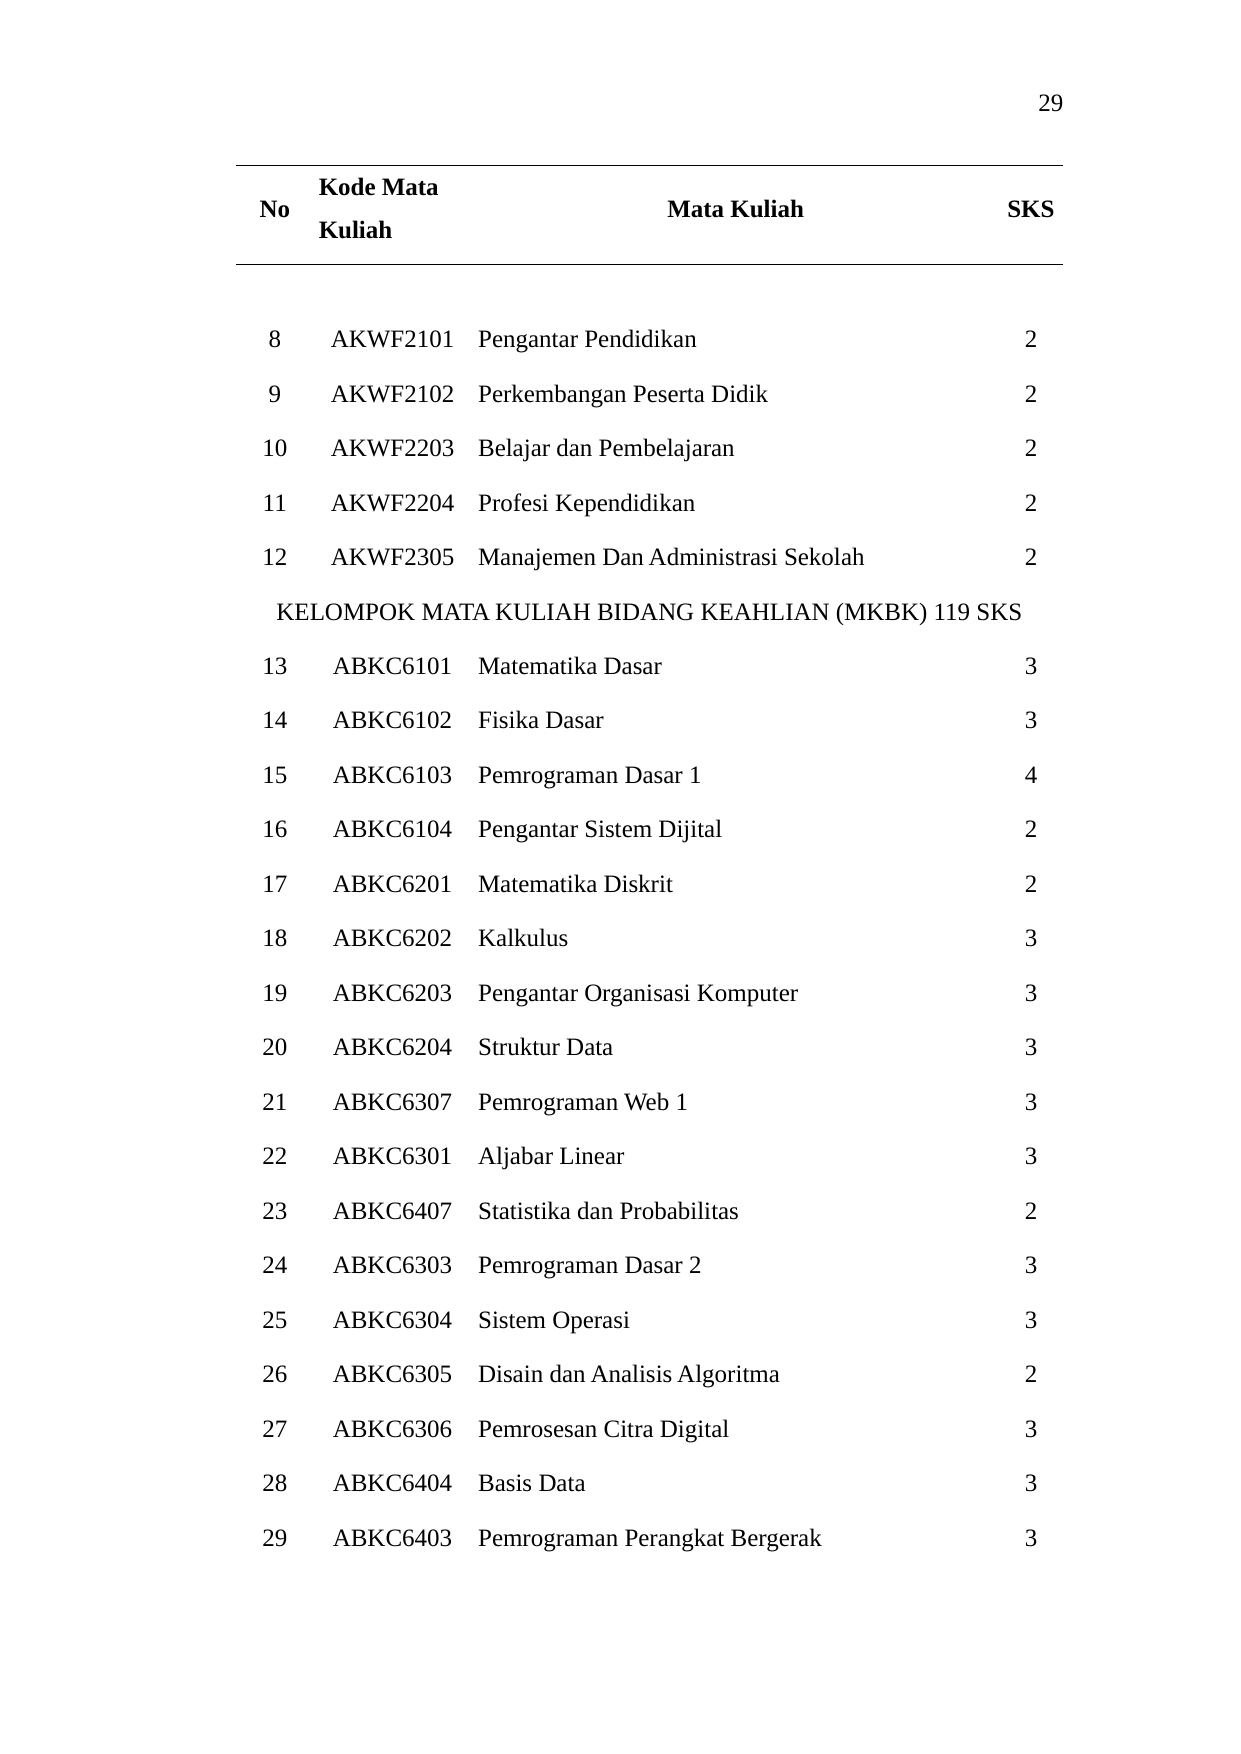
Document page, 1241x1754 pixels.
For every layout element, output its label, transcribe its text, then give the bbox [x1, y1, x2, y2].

table_cell 3 [999, 1136, 1063, 1190]
table_cell 3 [999, 1081, 1063, 1136]
table_cell Belajar dan Pembelajaran [472, 428, 999, 482]
table_header Mata Kuliah [472, 166, 999, 264]
table_cell 13 [236, 645, 313, 700]
table_cell 3 [999, 1463, 1063, 1517]
table_cell 21 [236, 1081, 313, 1136]
table_cell 11 [236, 482, 313, 536]
table_cell KELOMPOK MATA KULIAH BIDANG KEAHLIAN (MKBK) 119 SKS [236, 591, 1063, 645]
table_cell 2 [999, 373, 1063, 427]
table_cell Pemrograman Dasar 1 [472, 754, 999, 809]
table_cell 2 [999, 319, 1063, 373]
table_cell Aljabar Linear [472, 1136, 999, 1190]
table_cell AKWF2101 [313, 319, 472, 373]
table_cell ABKC6203 [313, 972, 472, 1027]
table_cell Matematika Diskrit [472, 863, 999, 918]
table_cell 16 [236, 809, 313, 863]
table_header No [236, 166, 313, 264]
table_cell Sistem Operasi [472, 1299, 999, 1353]
table_cell 28 [236, 1463, 313, 1517]
table_cell 2 [999, 1354, 1063, 1408]
table_cell 23 [236, 1190, 313, 1244]
table_cell Pengantar Organisasi Komputer [472, 972, 999, 1027]
table_cell 12 [236, 536, 313, 591]
table_cell Kalkulus [472, 918, 999, 972]
table_cell 2 [999, 482, 1063, 536]
table_cell Statistika dan Probabilitas [472, 1190, 999, 1244]
table_cell Basis Data [472, 1463, 999, 1517]
table_cell 22 [236, 1136, 313, 1190]
table_cell Profesi Kependidikan [472, 482, 999, 536]
table_cell AKWF2305 [313, 536, 472, 591]
table_cell Matematika Dasar [472, 645, 999, 700]
table_cell Fisika Dasar [472, 700, 999, 754]
table_cell 15 [236, 754, 313, 809]
table_cell 3 [999, 1245, 1063, 1299]
table_cell 18 [236, 918, 313, 972]
table_cell 20 [236, 1027, 313, 1081]
table_cell 10 [236, 428, 313, 482]
table_cell 17 [236, 863, 313, 918]
table_cell 19 [236, 972, 313, 1027]
table_cell Manajemen Dan Administrasi Sekolah [472, 536, 999, 591]
table_cell 27 [236, 1408, 313, 1462]
table_cell 2 [999, 809, 1063, 863]
table_cell 2 [999, 428, 1063, 482]
table_cell ABKC6103 [313, 754, 472, 809]
table_cell 4 [999, 754, 1063, 809]
table_cell 3 [999, 1299, 1063, 1353]
table_cell AKWF2203 [313, 428, 472, 482]
table_cell Pengantar Sistem Dijital [472, 809, 999, 863]
table_cell 2 [999, 1190, 1063, 1244]
table_cell ABKC6305 [313, 1354, 472, 1408]
table_cell 25 [236, 1299, 313, 1353]
table_cell 3 [999, 1408, 1063, 1462]
table_cell 2 [999, 863, 1063, 918]
table_header Kode Mata Kuliah [313, 166, 472, 264]
table_cell ABKC6104 [313, 809, 472, 863]
table_cell ABKC6404 [313, 1463, 472, 1517]
table_cell ABKC6304 [313, 1299, 472, 1353]
table_cell 29 [236, 1517, 313, 1571]
table_cell ABKC6201 [313, 863, 472, 918]
table_cell 3 [999, 700, 1063, 754]
table_cell ABKC6306 [313, 1408, 472, 1462]
table_cell Pemrograman Perangkat Bergerak [472, 1517, 999, 1571]
table_cell ABKC6102 [313, 700, 472, 754]
table_header SKS [999, 166, 1063, 264]
table_cell 24 [236, 1245, 313, 1299]
table_cell 8 [236, 319, 313, 373]
table_cell ABKC6301 [313, 1136, 472, 1190]
table_cell Pemrosesan Citra Digital [472, 1408, 999, 1462]
table_cell 14 [236, 700, 313, 754]
table_cell ABKC6202 [313, 918, 472, 972]
table_cell Struktur Data [472, 1027, 999, 1081]
table_cell ABKC6101 [313, 645, 472, 700]
table_cell Pemrograman Dasar 2 [472, 1245, 999, 1299]
table_cell Pemrograman Web 1 [472, 1081, 999, 1136]
table_cell Disain dan Analisis Algoritma [472, 1354, 999, 1408]
table_cell 3 [999, 1027, 1063, 1081]
table_cell ABKC6303 [313, 1245, 472, 1299]
table_cell Perkembangan Peserta Didik [472, 373, 999, 427]
table_cell [236, 265, 1063, 318]
table_cell ABKC6403 [313, 1517, 472, 1571]
table_cell 3 [999, 645, 1063, 700]
table_cell 2 [999, 536, 1063, 591]
table_cell AKWF2102 [313, 373, 472, 427]
table_cell 26 [236, 1354, 313, 1408]
table_cell AKWF2204 [313, 482, 472, 536]
table_cell ABKC6307 [313, 1081, 472, 1136]
table_cell Pengantar Pendidikan [472, 319, 999, 373]
table_cell ABKC6204 [313, 1027, 472, 1081]
table_cell 3 [999, 918, 1063, 972]
table_cell 9 [236, 373, 313, 427]
table_cell 3 [999, 1517, 1063, 1571]
table_cell ABKC6407 [313, 1190, 472, 1244]
table_cell 3 [999, 972, 1063, 1027]
